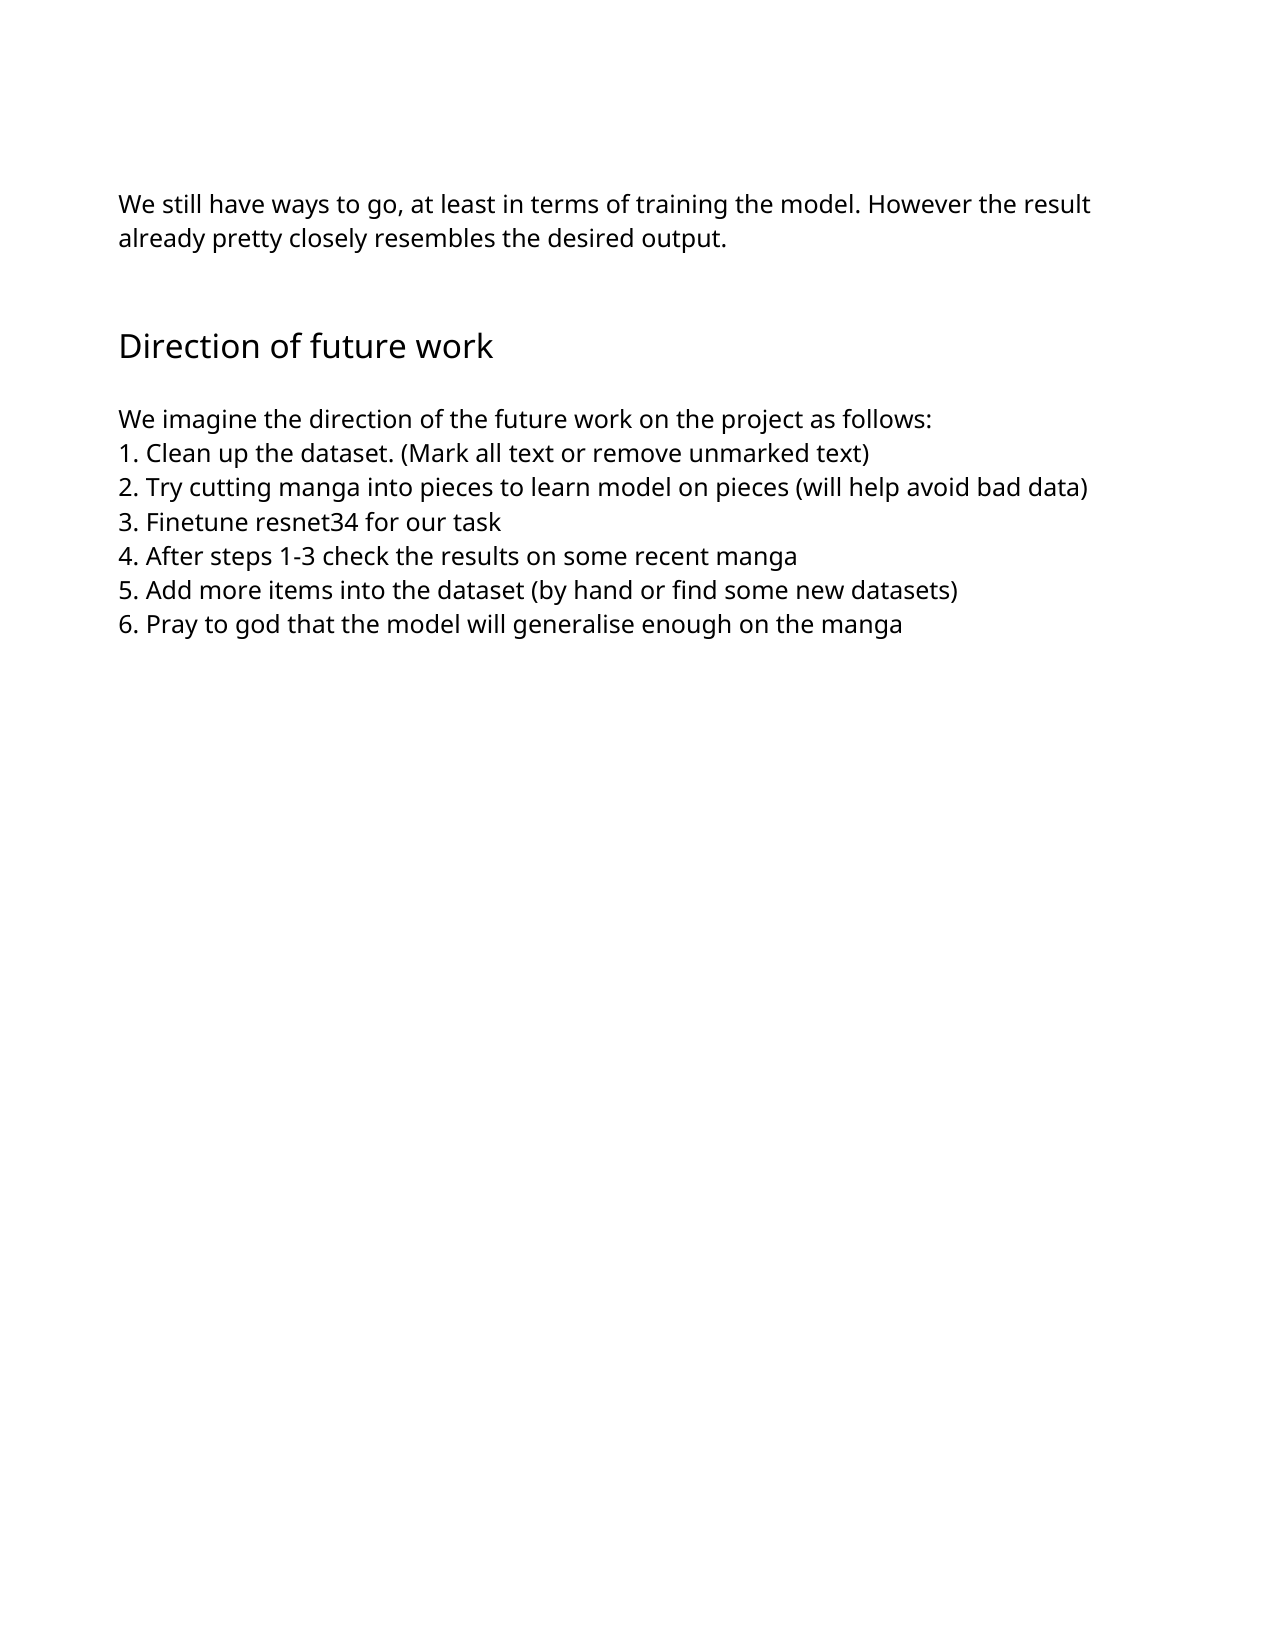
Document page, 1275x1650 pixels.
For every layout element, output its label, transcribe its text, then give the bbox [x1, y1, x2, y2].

text 1. Clean up the dataset. (Mark all text or remove unmarked text) [118, 436, 1157, 470]
text We imagine the direction of the future work on the project as follows: [118, 402, 1157, 436]
text 4. After steps 1-3 check the results on some recent manga [118, 538, 1157, 572]
text 6. Pray to god that the model will generalise enough on the manga [118, 606, 1157, 640]
text Direction of future work [118, 322, 1157, 368]
text 5. Add more items into the dataset (by hand or find some new datasets) [118, 572, 1157, 606]
text 2. Try cutting manga into pieces to learn model on pieces (will help avoid bad data) [118, 470, 1157, 504]
text 3. Finetune resnet34 for our task [118, 504, 1157, 538]
text We still have ways to go, at least in terms of training the model. However the result already pretty closely resembles the desired output. [118, 186, 1157, 254]
